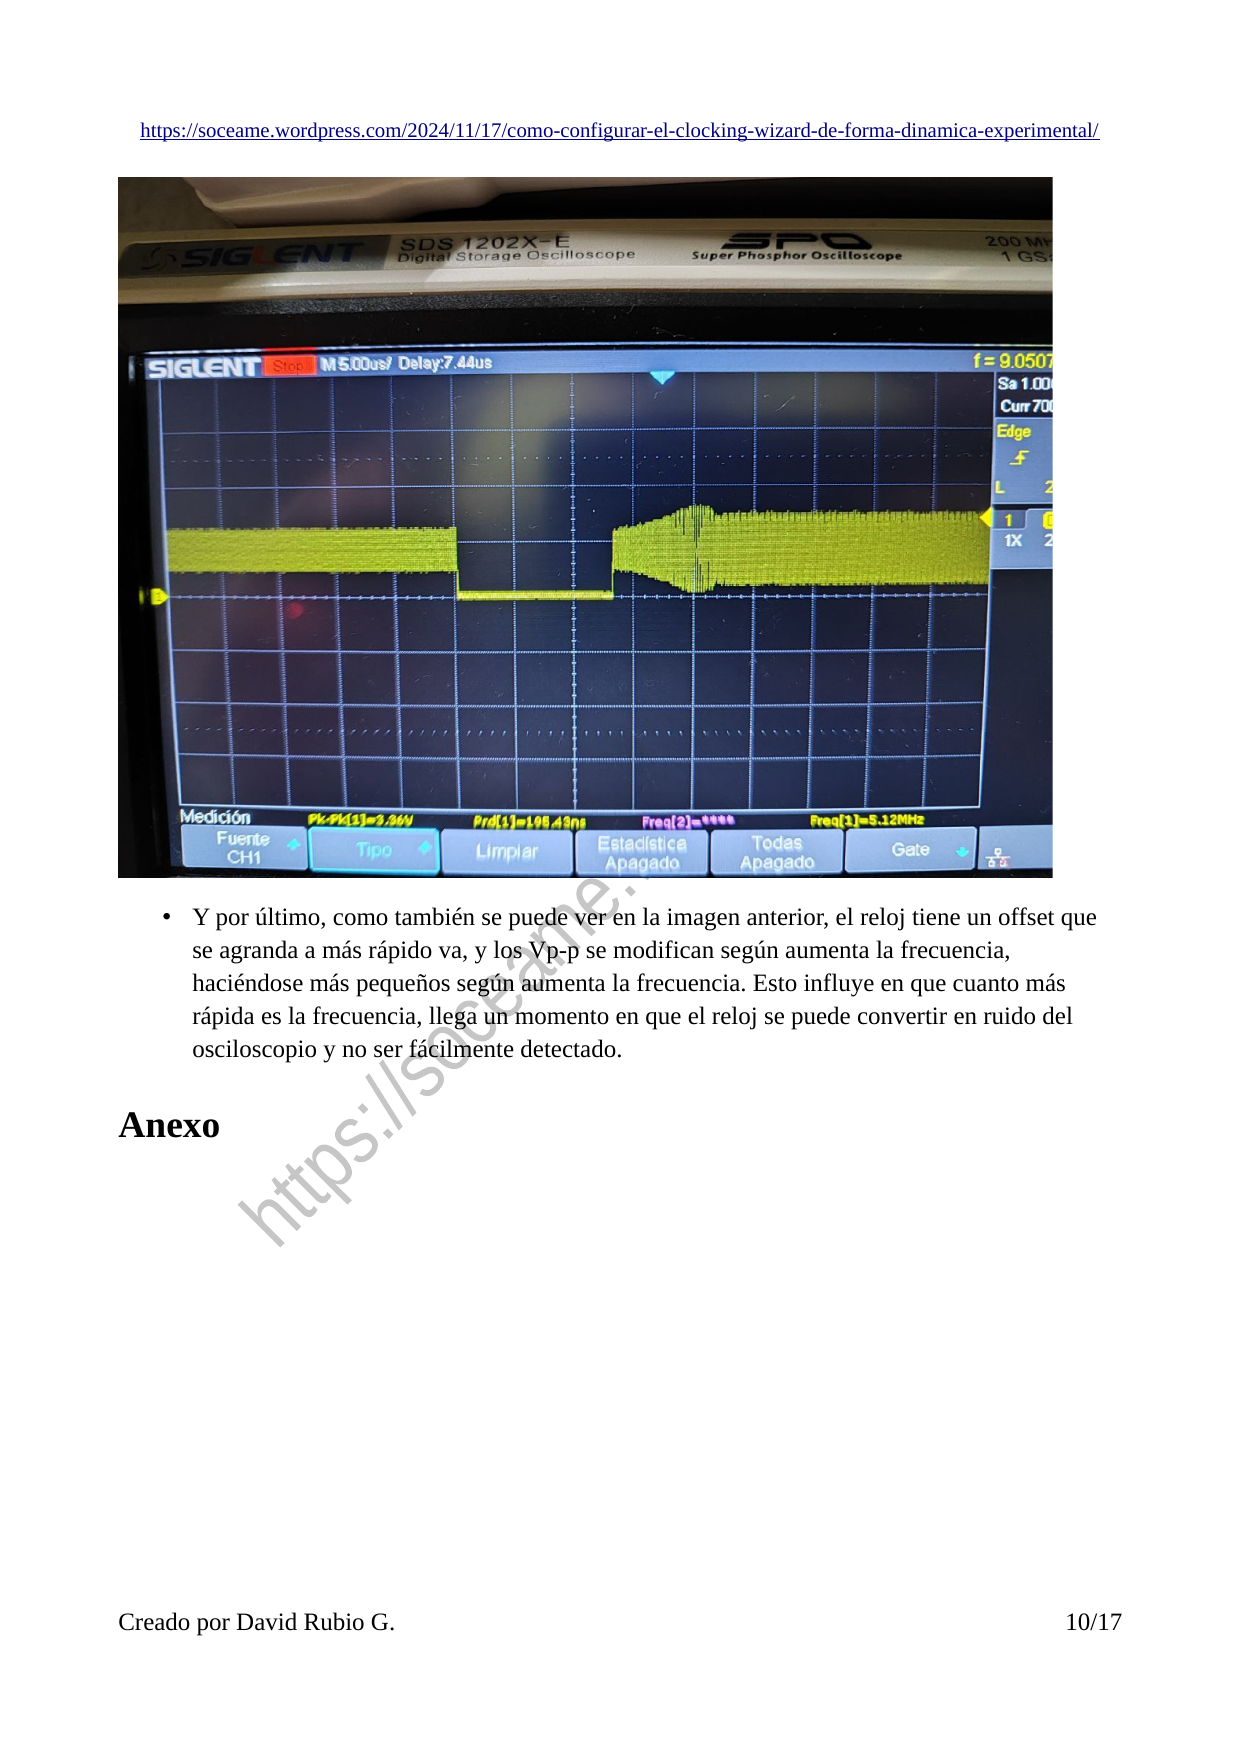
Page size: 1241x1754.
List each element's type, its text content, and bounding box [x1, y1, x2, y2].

picture [118, 177, 1053, 878]
list Y por último, como también se puede ver en la imagen anterior, el reloj tiene un offset que se agranda a más rápido va, y los Vp-p se modifican según aumenta la frecuencia, haciéndose más pequeños según aumenta la frecuencia. Esto influye en que cuanto más rápida es la frecuencia, llega un momento en que el reloj se puede convertir en ruido del osciloscopio y no ser fácilmente detectado. [162, 902, 1122, 1063]
subtitle Anexo [118, 1103, 1122, 1146]
